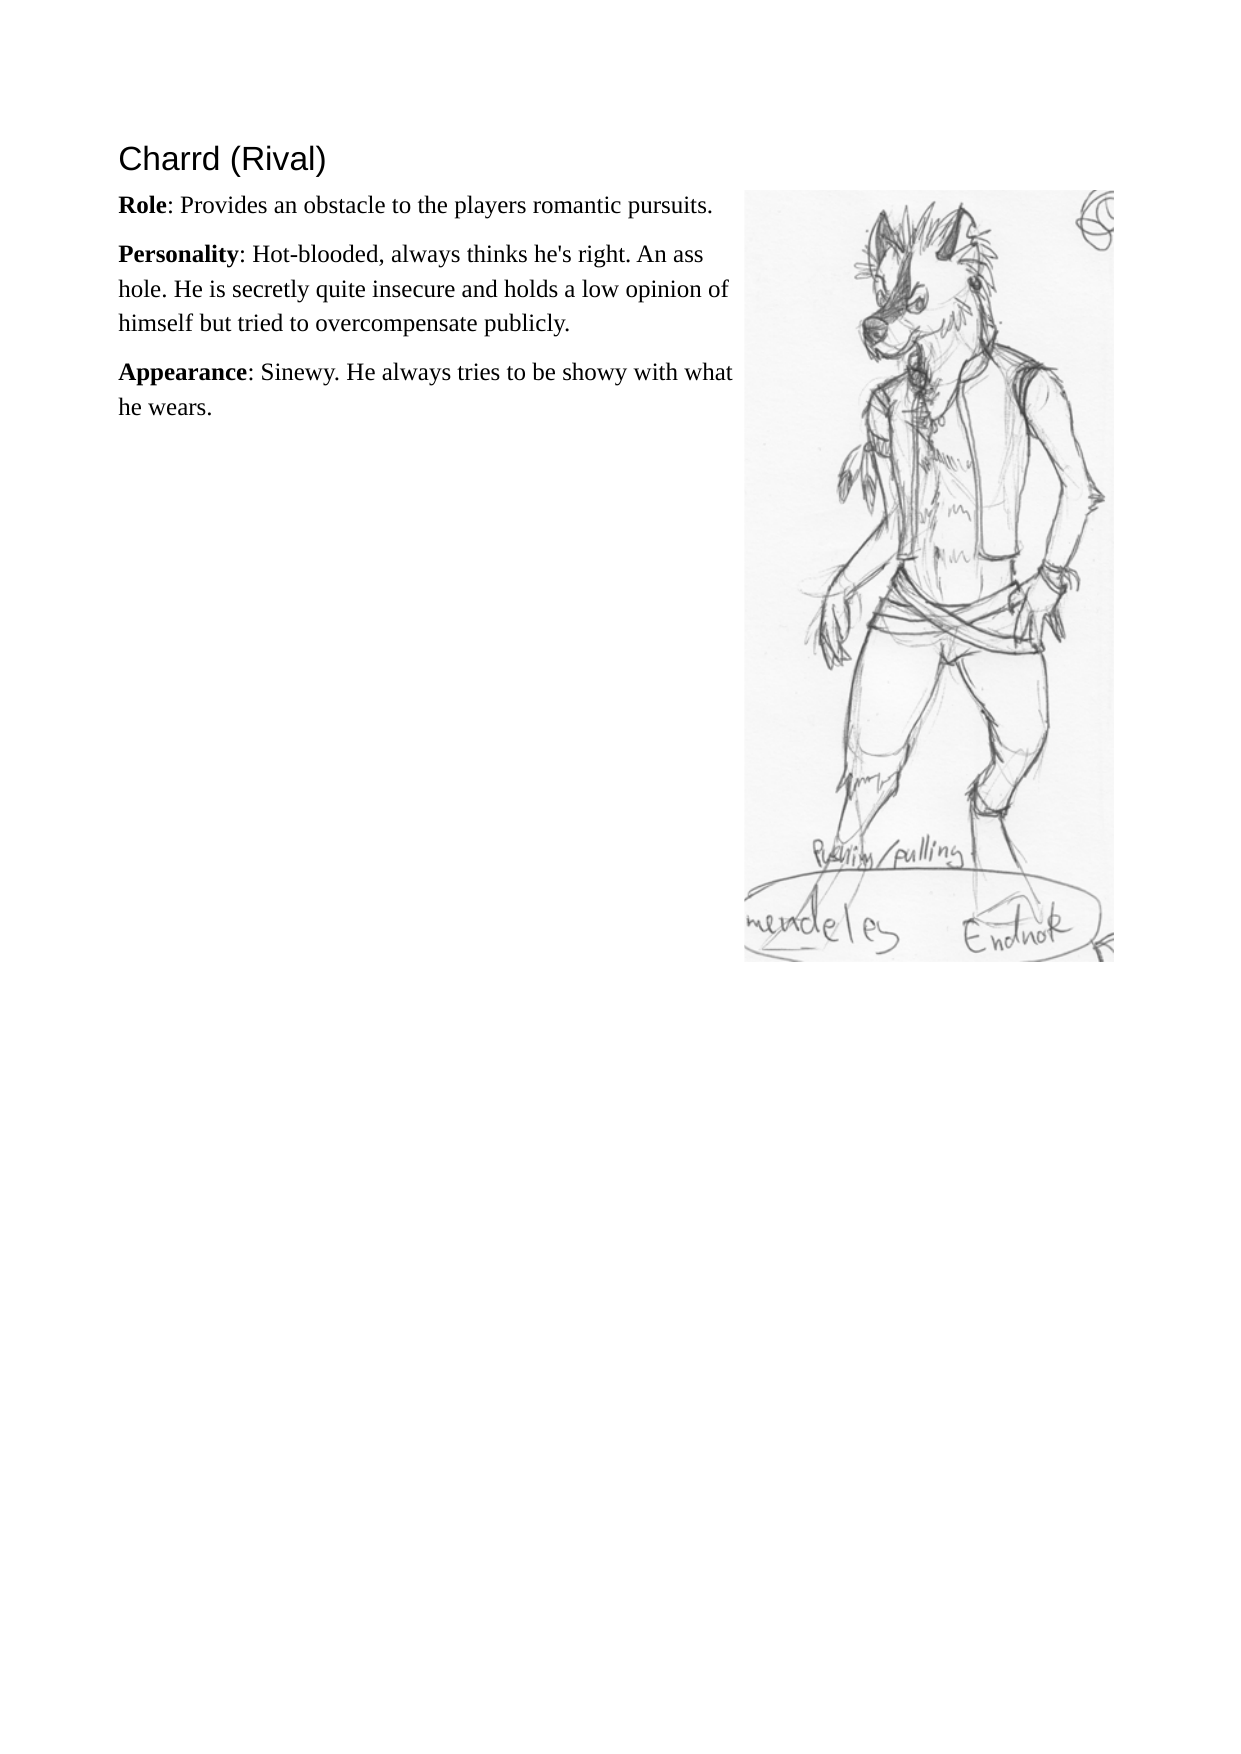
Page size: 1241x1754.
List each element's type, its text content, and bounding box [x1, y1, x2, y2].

text Appearance: Sinewy. He always tries to be showy with what he wears. [118, 357, 744, 420]
subtitle Charrd (Rival) [118, 139, 1122, 178]
text Personality: Hot-blooded, always thinks he's right. An ass hole. He is secretly quite insecure and holds a low opinion of himself but tried to overcompensate publicly. [118, 239, 744, 337]
text Role: Provides an obstacle to the players romantic pursuits. [118, 190, 744, 219]
picture [744, 190, 1114, 962]
